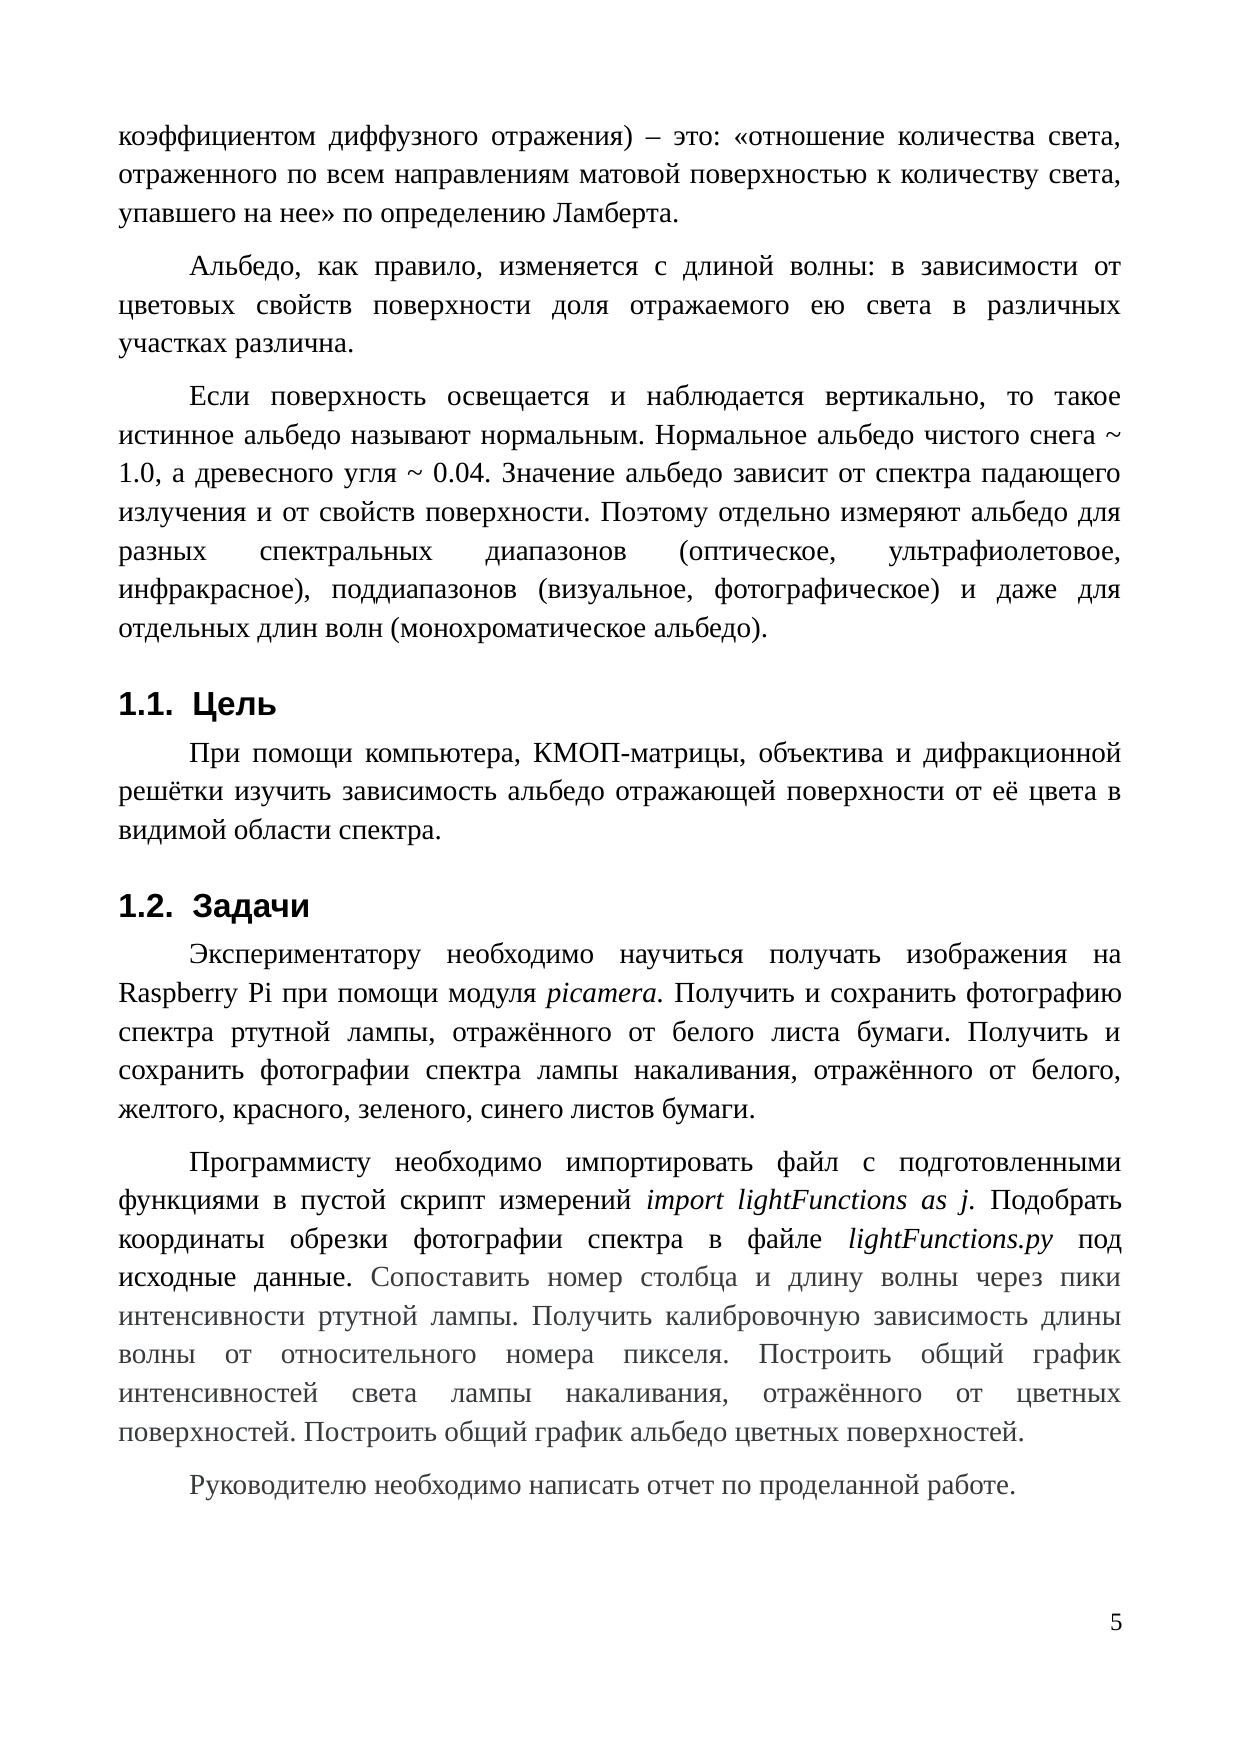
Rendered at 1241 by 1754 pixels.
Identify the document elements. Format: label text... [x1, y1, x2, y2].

text При помощи компьютера, КМОП-матрицы, объектива и дифракционной решётки изучить зависимость альбедо отражающей поверхности от её цвета в видимой области спектра. [118, 735, 1122, 845]
text Альбедо, как правило, изменяется с длиной волны: в зависимости от цветовых свойств поверхности доля отражаемого ею света в различных участках различна. [118, 248, 1122, 359]
subtitle Задачи [118, 886, 1122, 924]
text Если поверхность освещается и наблюдается вертикально, то такое истинное альбедо называют нормальным. Нормальное альбедо чистого снега ~ 1.0, а древесного угля ~ 0.04. Значение альбедо зависит от спектра падающего излучения и от свойств поверхности. Поэтому отдельно измеряют альбедо для разных спектральных диапазонов (оптическое, ультрафиолетовое, инфракрасное), поддиапазонов (визуальное, фотографическое) и даже для отдельных длин волн (монохроматическое альбедо). [118, 378, 1122, 643]
text Экспериментатору необходимо научиться получать изображения на Raspberry Pi при помощи модуля picamera. Получить и сохранить фотографию спектра ртутной лампы, отражённого от белого листа бумаги. Получить и сохранить фотографии спектра лампы накаливания, отражённого от белого, желтого, красного, зеленого, синего листов бумаги. [118, 937, 1122, 1124]
text Программисту необходимо импортировать файл с подготовленными функциями в пустой скрипт измерений import lightFunctions as j. Подобрать координаты обрезки фотографии спектра в файле lightFunctions.py под исходные данные. Сопоставить номер столбца и длину волны через пики интенсивности ртутной лампы. Получить калибровочную зависимость длины волны от относительного номера пикселя. Построить общий график интенсивностей света лампы накаливания, отражённого от цветных поверхностей. Построить общий график альбедо цветных поверхностей. [118, 1144, 1122, 1447]
subtitle Цель [118, 684, 1122, 722]
text коэффициентом диффузного отражения) – это: «отношение количества света, отраженного по всем направлениям матовой поверхностью к количеству света, упавшего на нее» по определению Ламберта. [118, 118, 1122, 229]
text Руководителю необходимо написать отчет по проделанной работе. [118, 1467, 1122, 1500]
